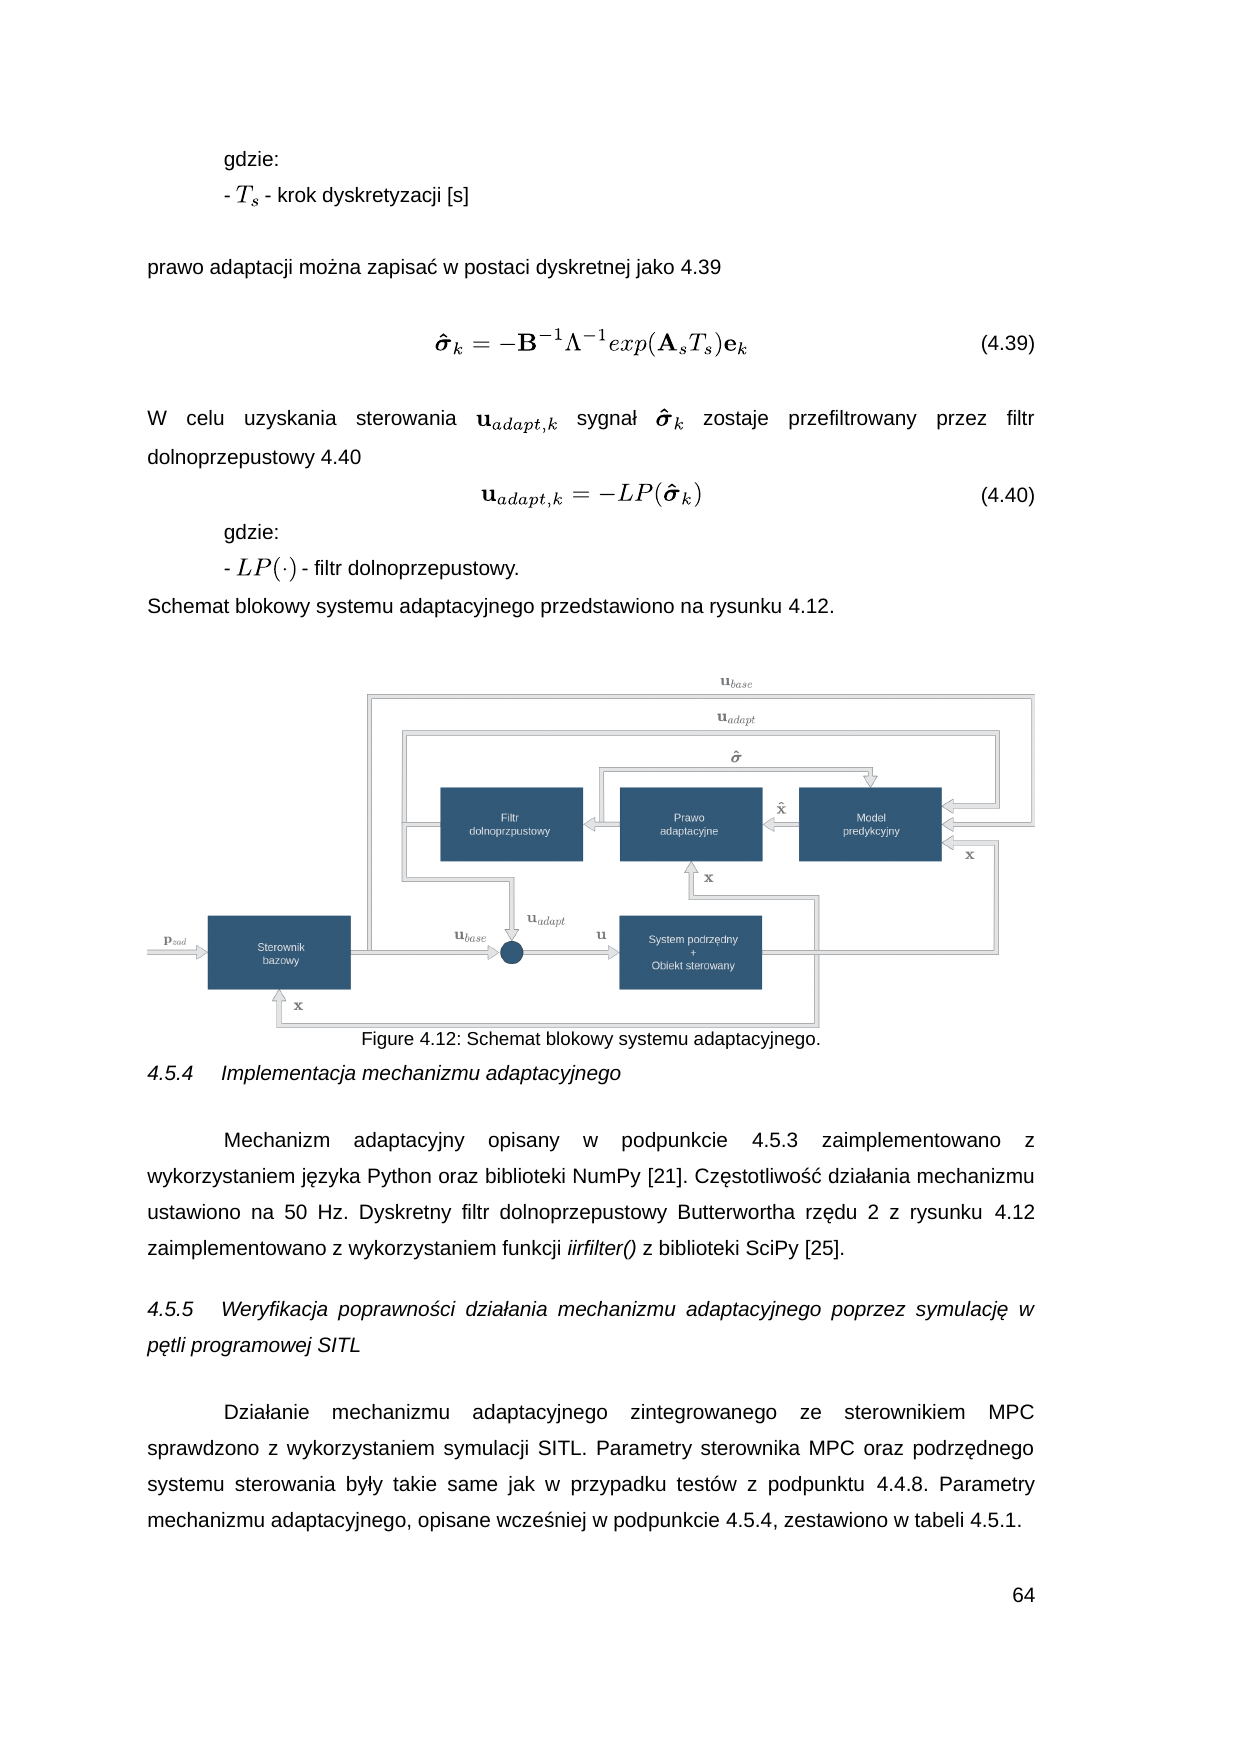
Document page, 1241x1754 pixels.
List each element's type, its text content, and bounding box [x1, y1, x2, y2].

text (4.40) [147, 481, 1035, 508]
text [147, 328, 653, 357]
text Mechanizm adaptacyjny opisany w podpunkcie 4.5.3 zaimplementowano z wykorzystaniem języka Python oraz biblioteki NumPy [21]. Częstotliwość działania mechanizmu ustawiono na 50 Hz. Dyskretny filtr dolnoprzepustowy Butterwortha rzędu 2 z rysunku 4.12 zaimplementowano z wykorzystaniem funkcji iirfilter() z biblioteki SciPy [25]. [147, 1128, 1035, 1260]
text gdzie: [147, 520, 1035, 544]
subtitle [147, 646, 1035, 658]
subtitle Weryfikacja poprawności działania mechanizmu adaptacyjnego poprzez symulację w pętli programowej SITL [147, 1297, 1035, 1357]
text - - filtr dolnoprzepustowy. [291, 556, 1035, 582]
text [147, 556, 279, 582]
text Figure 4.12: Schemat blokowy systemu adaptacyjnego. [147, 1028, 1035, 1049]
text - - krok dyskretyzacji [s] [147, 183, 1035, 207]
text Schemat blokowy systemu adaptacyjnego przedstawiono na rysunku 4.12. [147, 594, 1035, 618]
text prawo adaptacji można zapisać w postaci dyskretnej jako 4.39 [147, 255, 1035, 279]
text W celu uzyskania sterowania sygnał zostaje przefiltrowany przez filtr dolnoprzepustowy 4.40 [147, 406, 1035, 469]
subtitle Implementacja mechanizmu adaptacyjnego [147, 1049, 1035, 1085]
text Działanie mechanizmu adaptacyjnego zintegrowanego ze sterownikiem MPC sprawdzono z wykorzystaniem symulacji SITL. Parametry sterownika MPC oraz podrzędnego systemu sterowania były takie same jak w przypadku testów z podpunktu 4.4.8. Parametry mechanizmu adaptacyjnego, opisane wcześniej w podpunkcie 4.5.4, zestawiono w tabeli 4.5.1. [147, 1400, 1035, 1532]
picture [147, 658, 1035, 1028]
text gdzie: [147, 147, 1035, 171]
text (4.39) [603, 328, 1035, 357]
